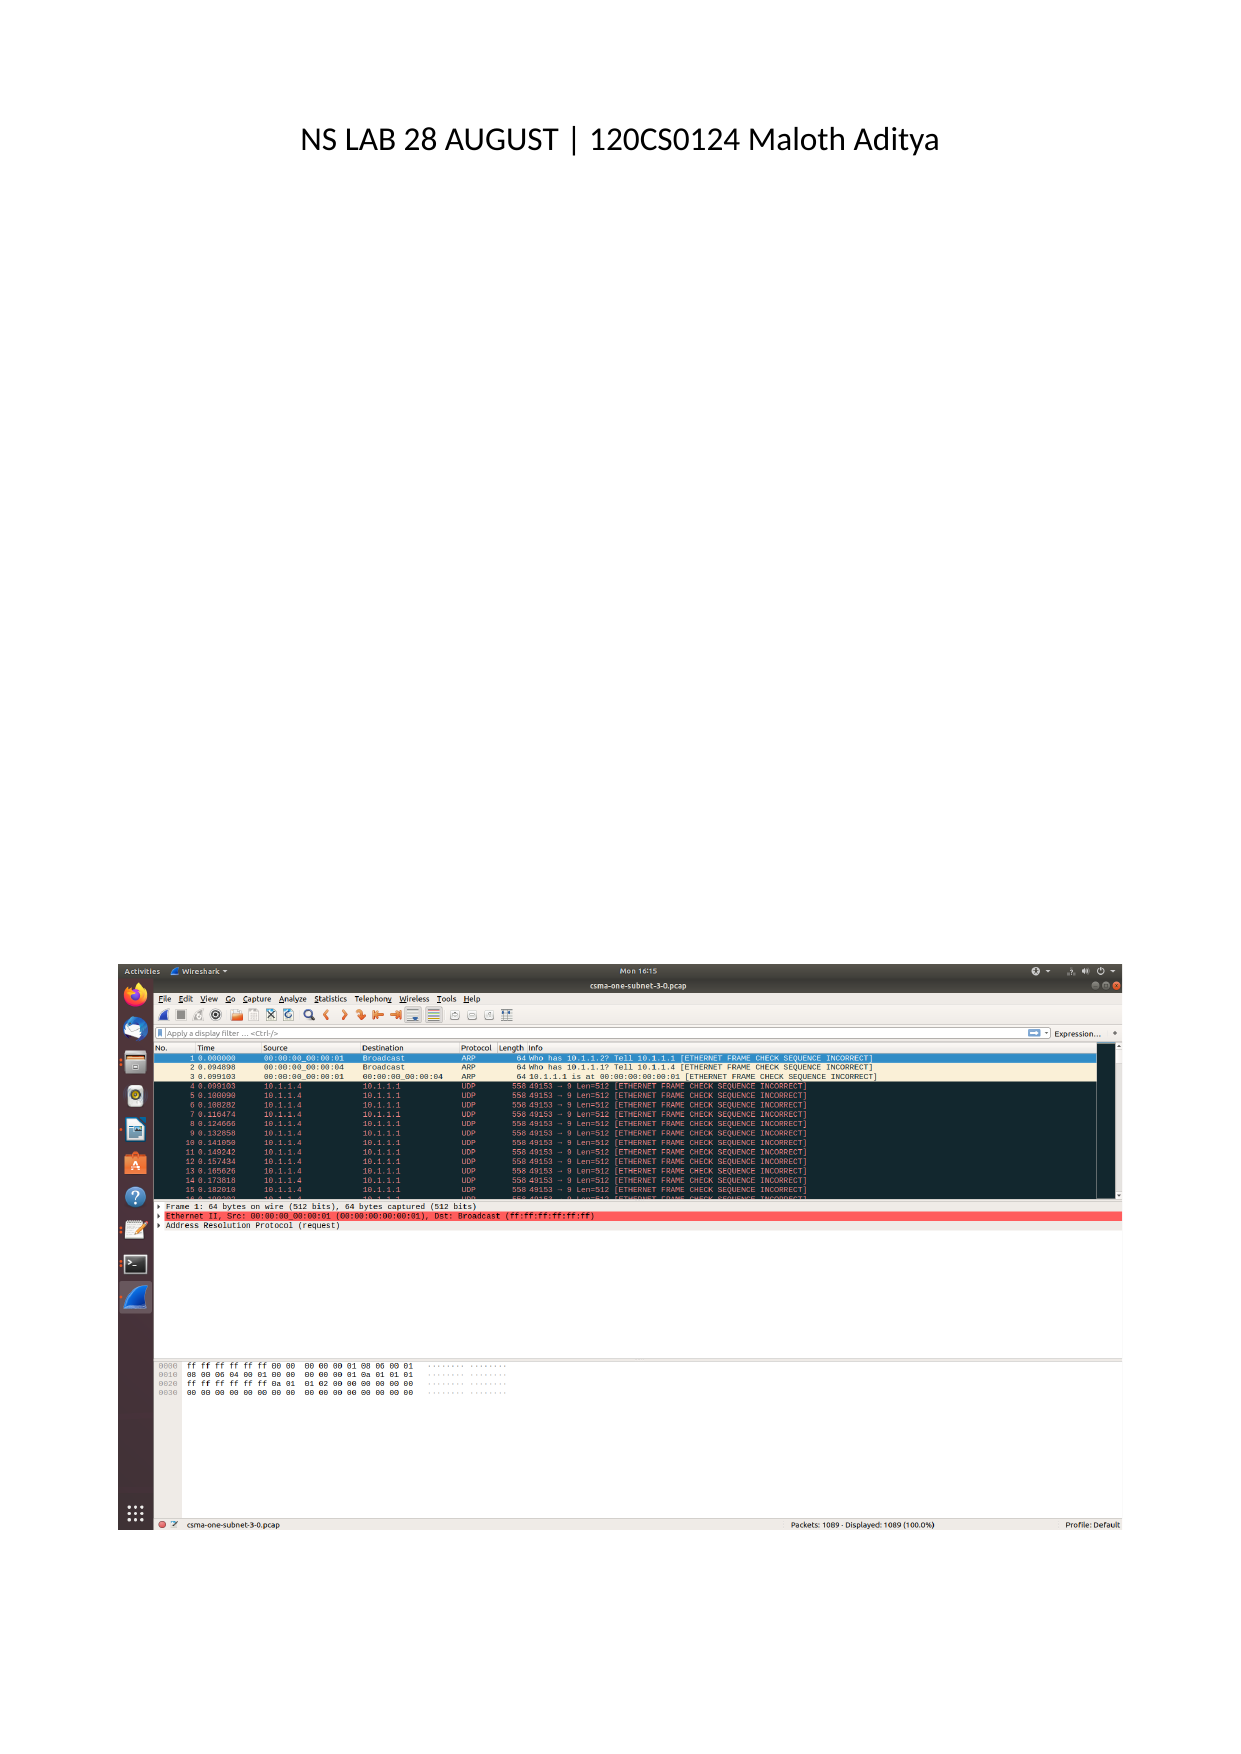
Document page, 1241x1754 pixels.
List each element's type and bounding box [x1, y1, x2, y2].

picture [118, 964, 1123, 1530]
